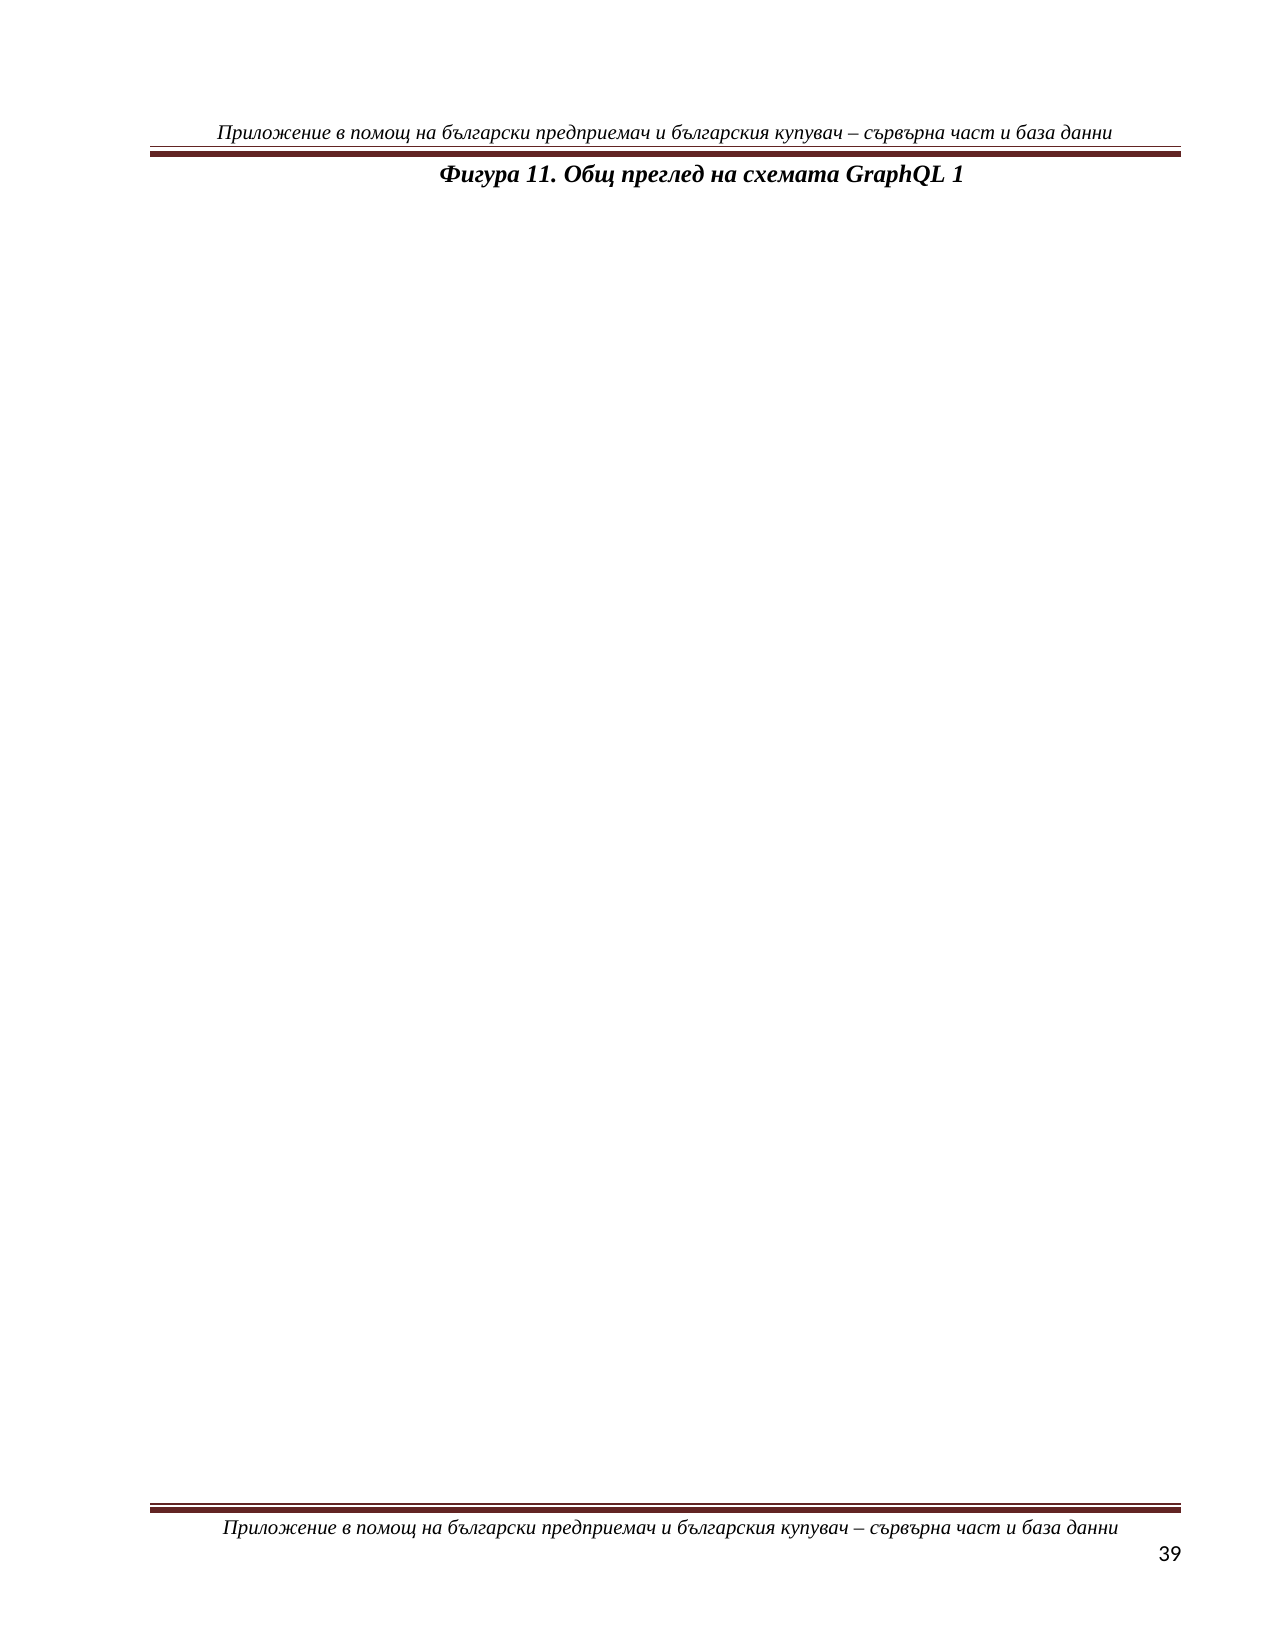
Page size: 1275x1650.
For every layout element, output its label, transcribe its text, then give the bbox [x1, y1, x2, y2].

text Фигура 11. Общ преглед на схемата GraphQL 1 [150, 159, 1181, 188]
